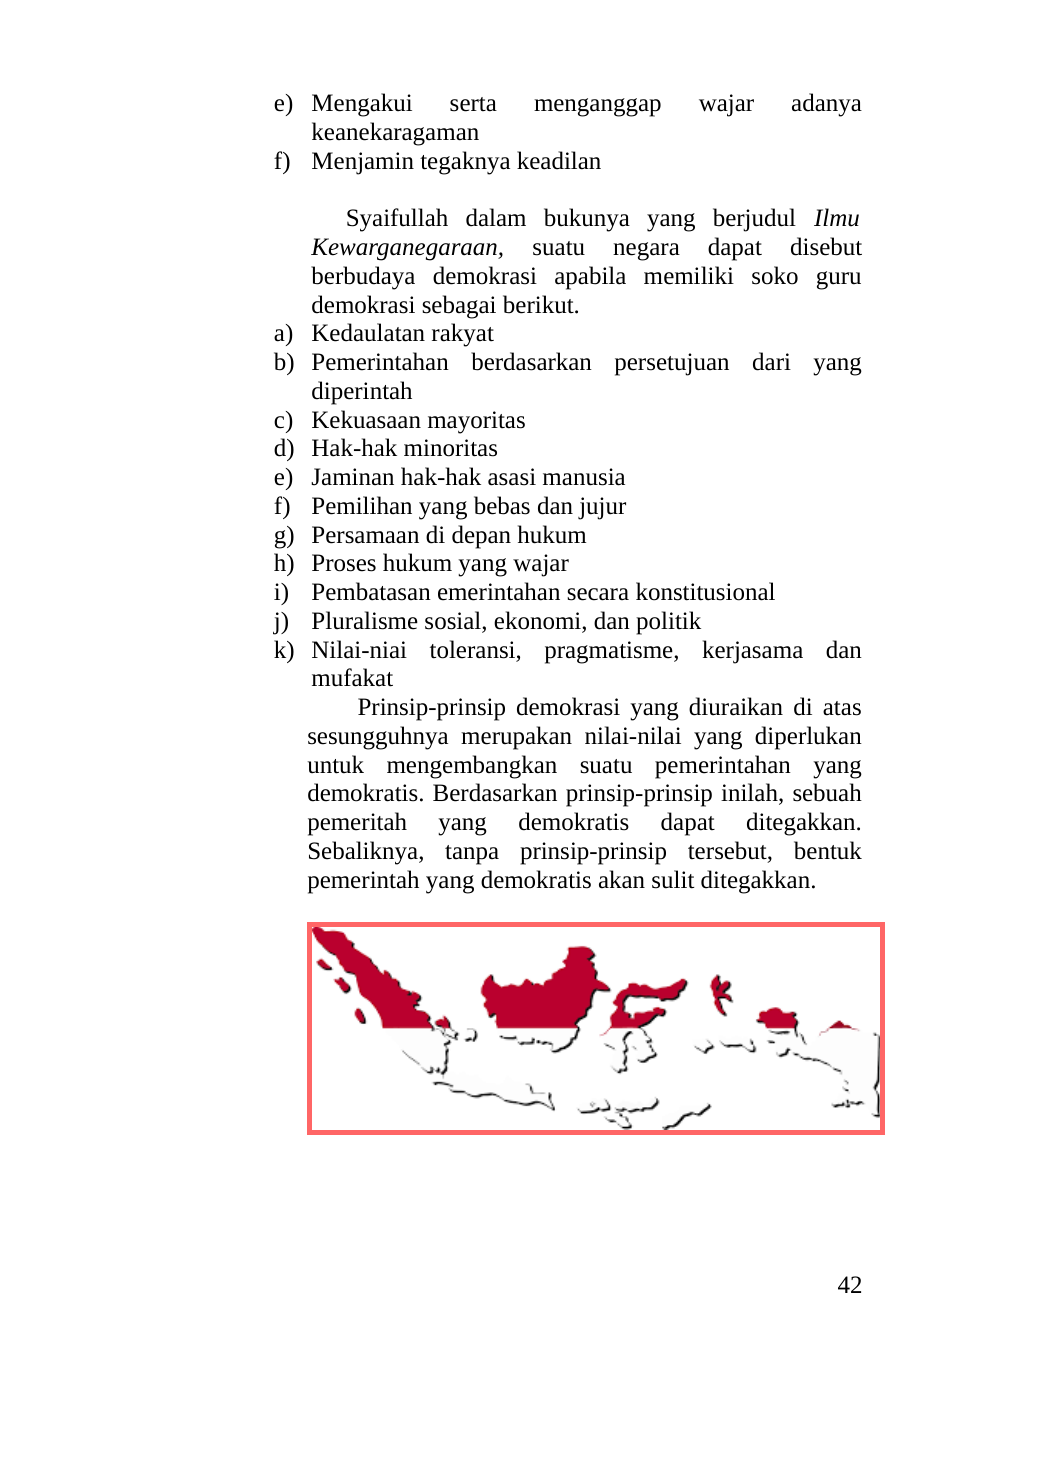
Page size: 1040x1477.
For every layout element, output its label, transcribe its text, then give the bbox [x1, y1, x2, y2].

list Syaifullah dalam bukunya yang berjudul Ilmu Kewarganegaraan, suatu negara dapat disebut berbudaya demokrasi apabila memiliki soko guru demokrasi sebagai berikut. [274, 203, 862, 318]
list Jaminan hak-hak asasi manusia [274, 462, 862, 491]
list Pembatasan emerintahan secara konstitusional [274, 577, 862, 606]
list Pluralisme sosial, ekonomi, dan politik [274, 606, 862, 635]
picture [312, 927, 880, 1130]
list Proses hukum yang wajar [274, 548, 862, 577]
text Prinsip-prinsip demokrasi yang diuraikan di atas sesungguhnya merupakan nilai-nilai yang diperlukan untuk mengembangkan suatu pemerintahan yang demokratis. Berdasarkan prinsip-prinsip inilah, sebuah pemeritah yang demokratis dapat ditegakkan. Sebaliknya, tanpa prinsip-prinsip tersebut, bentuk pemerintah yang demokratis akan sulit ditegakkan. [307, 692, 862, 893]
list Persamaan di depan hukum [274, 520, 862, 548]
list Hak-hak minoritas [274, 433, 862, 462]
list Menjamin tegaknya keadilan [274, 146, 862, 175]
list Mengakui serta menganggap wajar adanya keanekaragaman [274, 88, 862, 146]
list Pemerintahan berdasarkan persetujuan dari yang diperintah [274, 347, 862, 405]
list Nilai-niai toleransi, pragmatisme, kerjasama dan mufakat [274, 635, 862, 692]
list Kekuasaan mayoritas [274, 405, 862, 433]
list Kedaulatan rakyat [274, 318, 862, 347]
list Pemilihan yang bebas dan jujur [274, 491, 862, 520]
